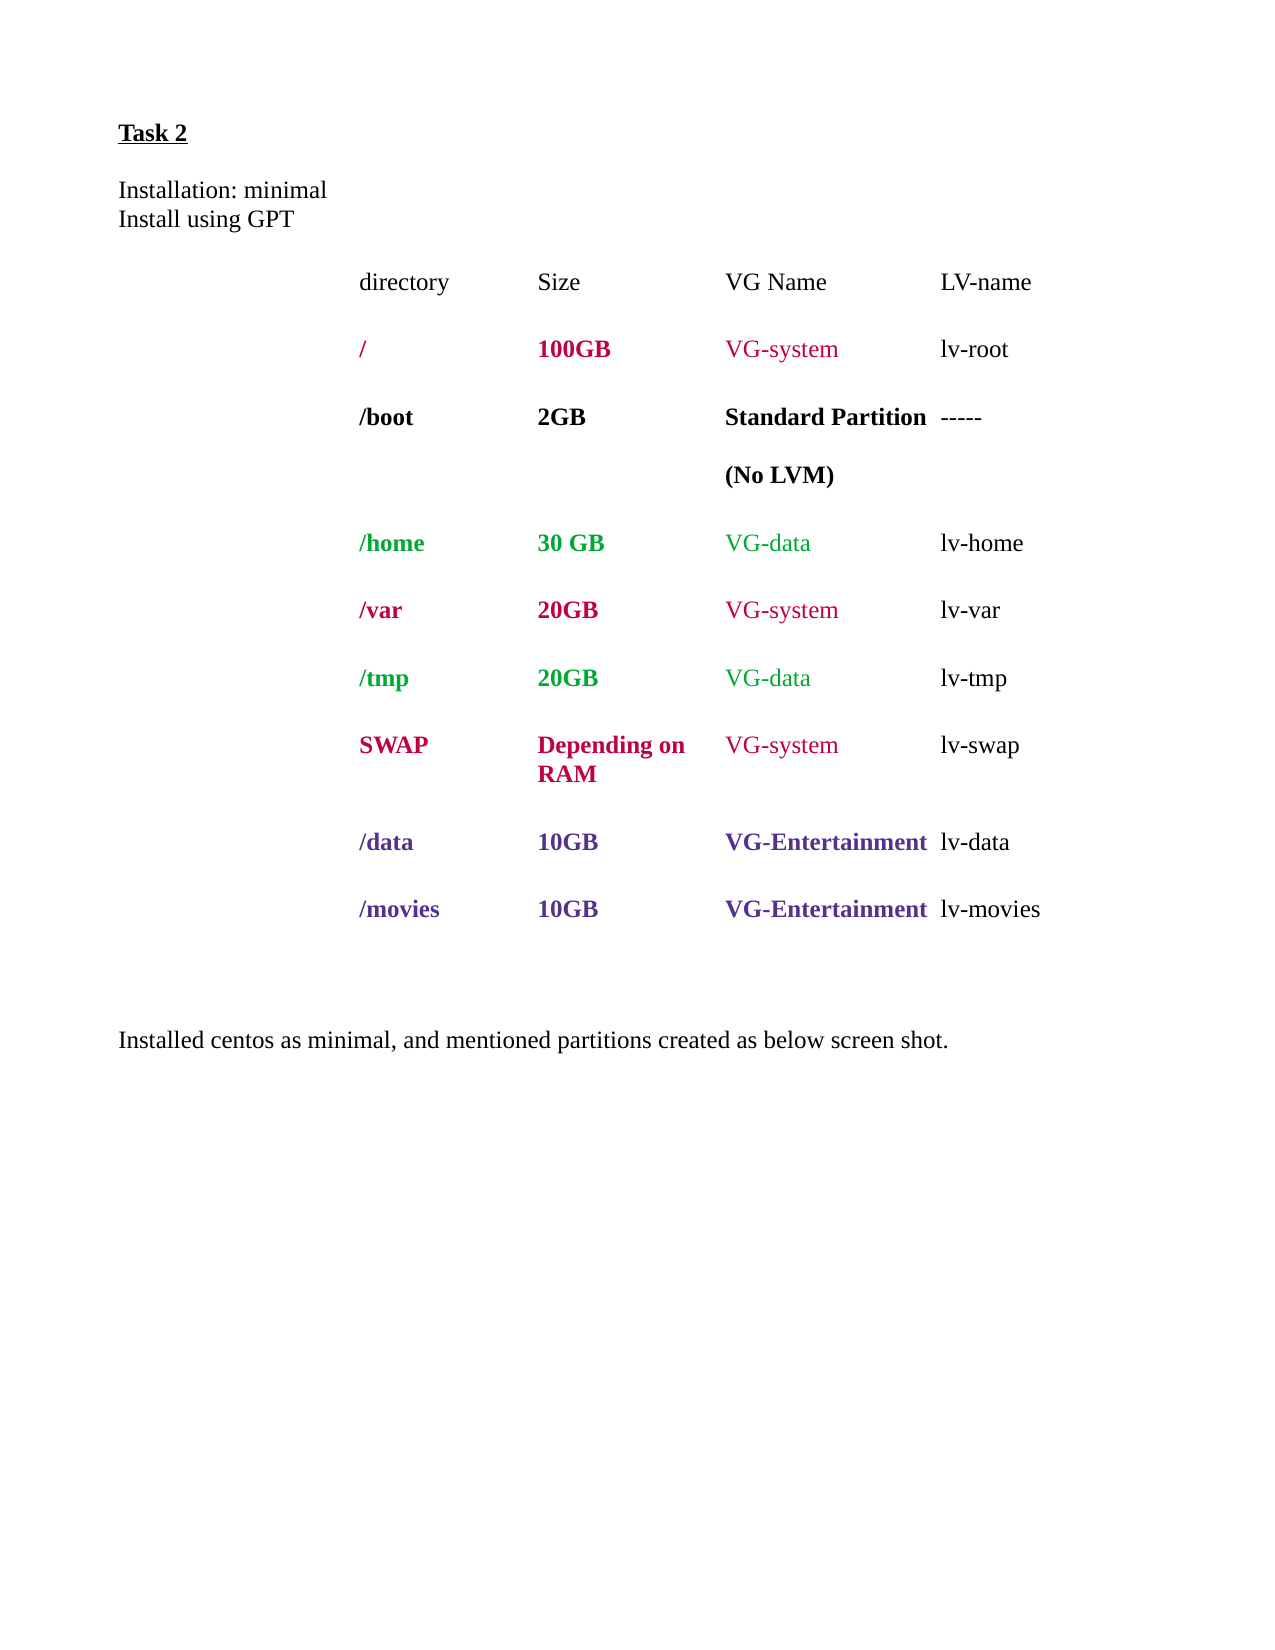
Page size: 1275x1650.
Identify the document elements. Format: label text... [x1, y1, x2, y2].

table_header Size [533, 262, 720, 329]
table_cell [533, 957, 720, 1025]
text Install using GPT [118, 204, 1157, 233]
table_cell /data [354, 822, 532, 890]
table_header directory [354, 262, 532, 329]
text Installation: minimal [118, 176, 1157, 204]
table_cell lv-tmp [936, 658, 1142, 726]
table_header LV-name [936, 262, 1142, 329]
table_cell lv-swap [936, 726, 1142, 822]
table_cell lv-home [936, 523, 1142, 591]
table_cell [936, 957, 1142, 1025]
table_cell [720, 957, 936, 1025]
table_cell 30 GB [533, 523, 720, 591]
table_cell [354, 957, 532, 1025]
table_cell 2GB [533, 397, 720, 523]
table_cell 10GB [533, 822, 720, 890]
table_cell 100GB [533, 330, 720, 397]
table_cell / [354, 330, 532, 397]
table_cell Standard Partition (No LVM) [720, 397, 936, 523]
table_header VG Name [720, 262, 936, 329]
table_cell lv-data [936, 822, 1142, 890]
text Installed centos as minimal, and mentioned partitions created as below screen shot. [118, 1025, 1157, 1054]
table_cell /movies [354, 890, 532, 957]
table_cell lv-root [936, 330, 1142, 397]
table_cell ----- [936, 397, 1142, 523]
table_cell /var [354, 591, 532, 658]
table_cell VG-Entertainment [720, 890, 936, 957]
table_cell VG-system [720, 330, 936, 397]
table_cell 20GB [533, 658, 720, 726]
table_cell /home [354, 523, 532, 591]
table_cell VG-data [720, 523, 936, 591]
table_cell VG-Entertainment [720, 822, 936, 890]
table_cell Depending on RAM [533, 726, 720, 822]
table_cell lv-var [936, 591, 1142, 658]
table_cell VG-data [720, 658, 936, 726]
table_cell 10GB [533, 890, 720, 957]
table_cell 20GB [533, 591, 720, 658]
table_cell SWAP [354, 726, 532, 822]
table_cell VG-system [720, 726, 936, 822]
table_cell /tmp [354, 658, 532, 726]
table_cell lv-movies [936, 890, 1142, 957]
table_cell /boot [354, 397, 532, 523]
text Task 2 [118, 118, 1157, 147]
table_cell VG-system [720, 591, 936, 658]
